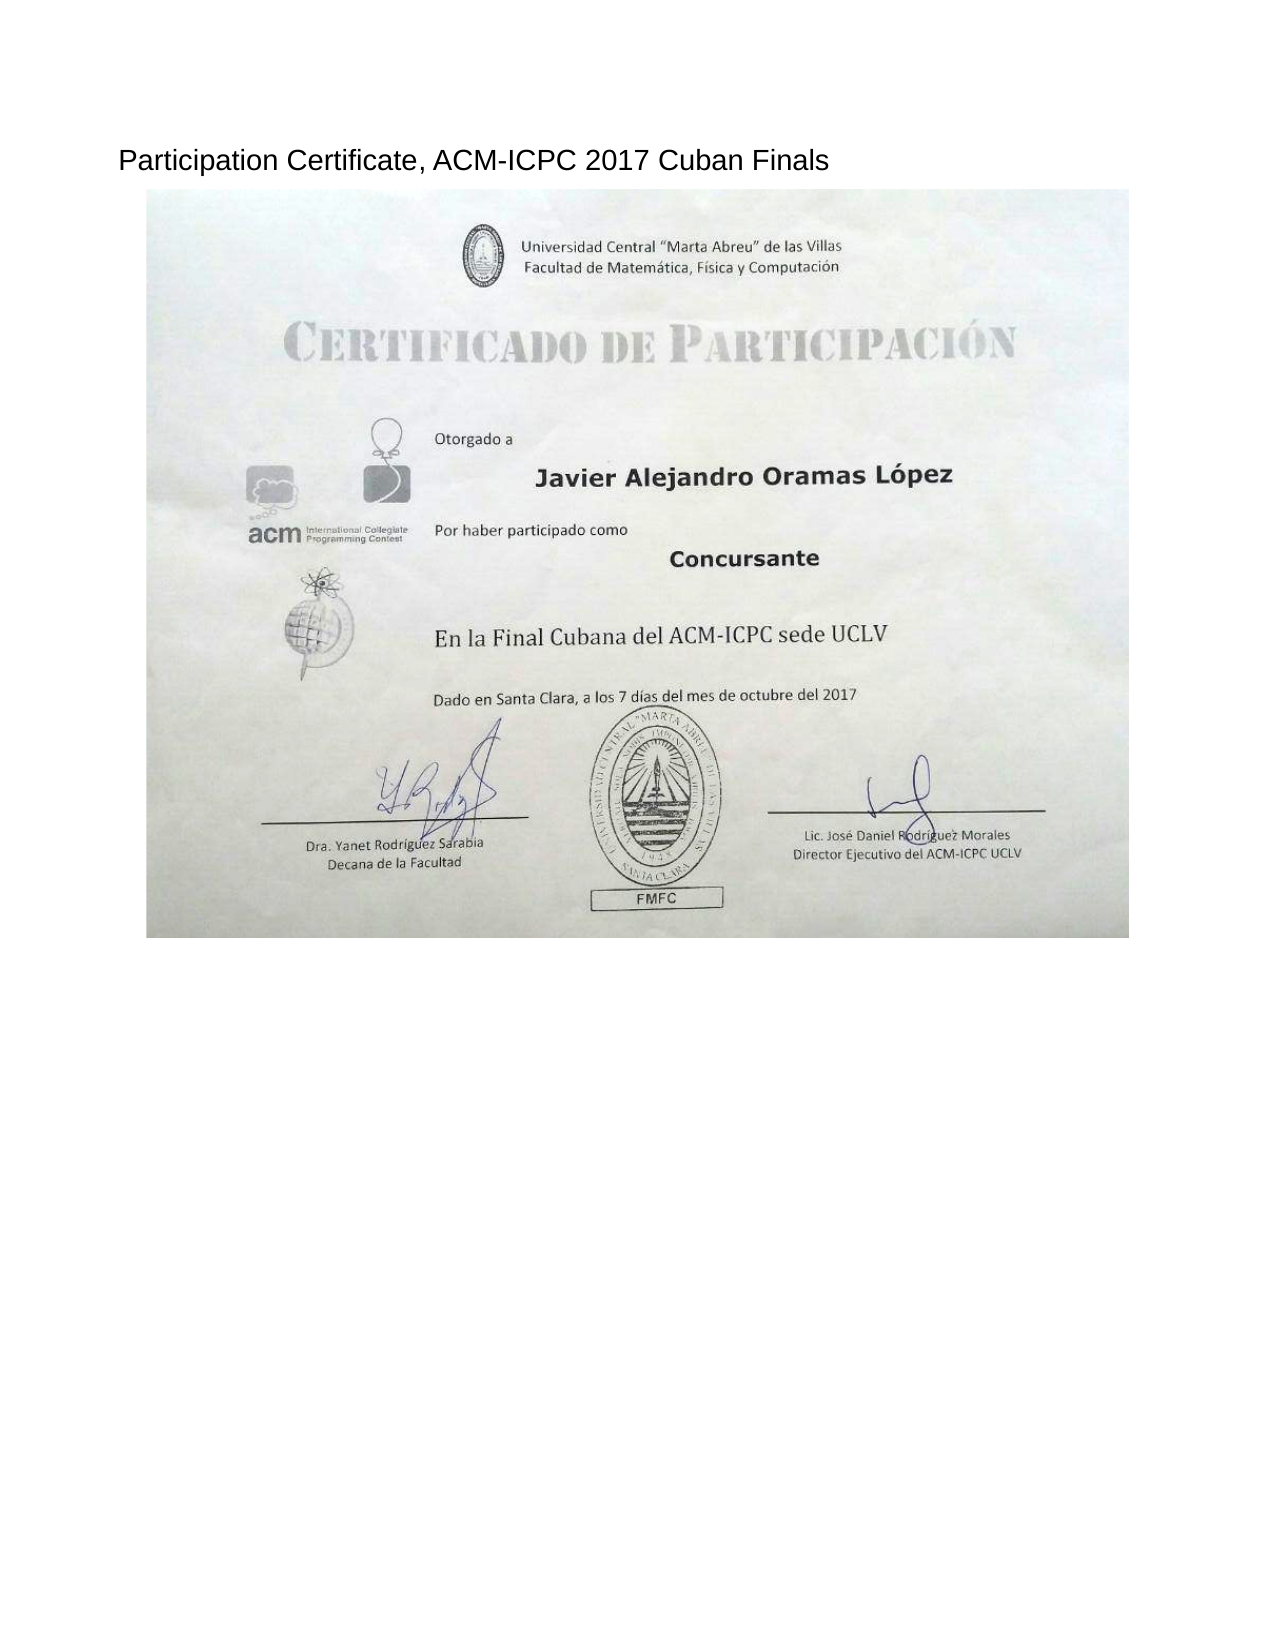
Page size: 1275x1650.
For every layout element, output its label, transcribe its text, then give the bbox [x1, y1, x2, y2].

subtitle Participation Certificate, ACM-ICPC 2017 Cuban Finals [118, 143, 1157, 177]
picture [146, 189, 1129, 938]
